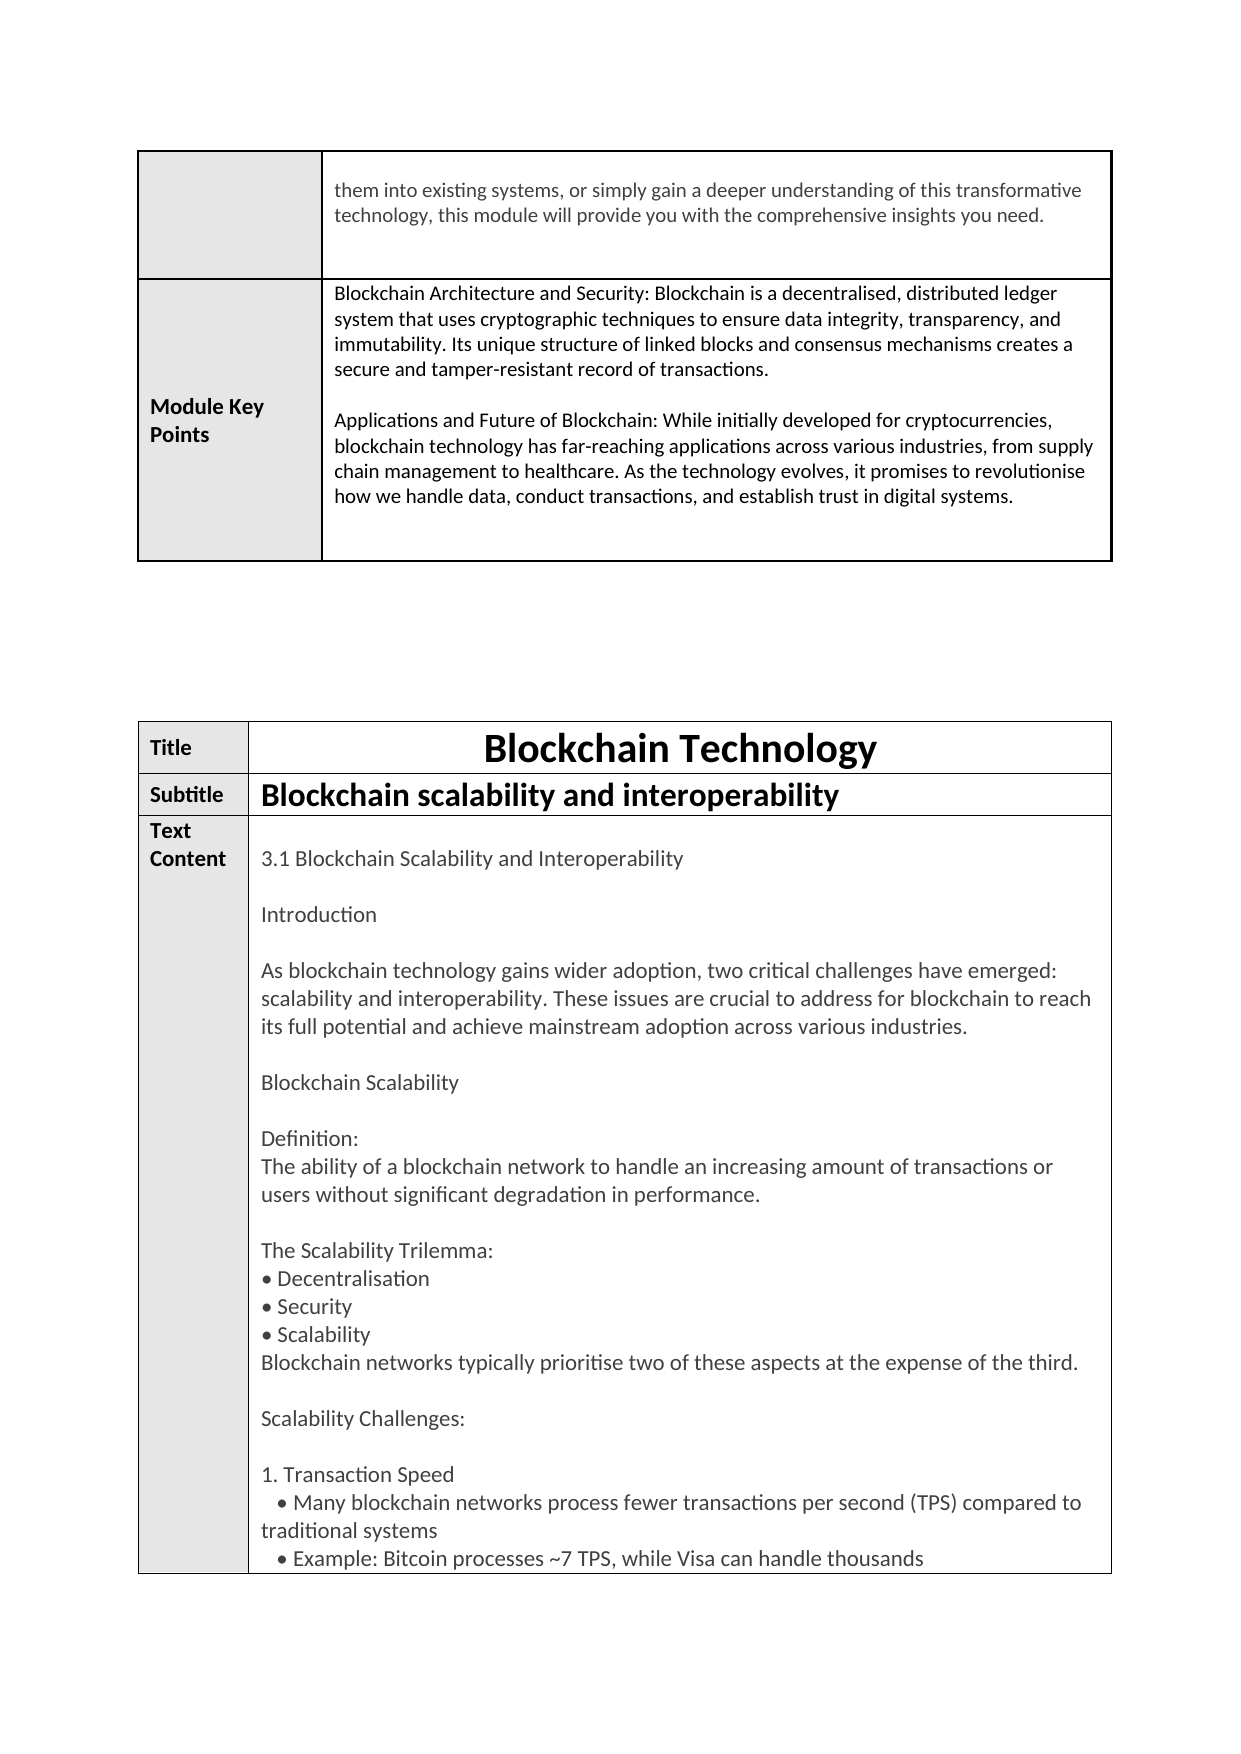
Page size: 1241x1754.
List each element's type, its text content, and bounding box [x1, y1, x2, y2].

table_cell Blockchain Architecture and Security: Blockchain is a decentralised, distributed ledger system that uses cryptographic techniques to ensure data integrity, transparency, and immutability. Its unique structure of linked blocks and consensus mechanisms creates a secure and tamper-resistant record of transactions. Applications and Future of Blockchain: While initially developed for cryptocurrencies, blockchain technology has far-reaching applications across various industries, from supply chain management to healthcare. As the technology evolves, it promises to revolutionise how we handle data, conduct transactions, and establish trust in digital systems. [323, 280, 1110, 560]
table_cell them into existing systems, or simply gain a deeper understanding of this transformative technology, this module will provide you with the comprehensive insights you need. [323, 152, 1110, 278]
table_cell [139, 152, 321, 278]
table_cell Blockchain scalability and interoperability [249, 774, 1111, 815]
table_cell Text Content [139, 816, 248, 1572]
table_header Blockchain Technology [249, 722, 1111, 773]
table_cell Module Key Points [139, 280, 321, 560]
table_cell Subtitle [139, 774, 248, 815]
table_cell 3.1 Blockchain Scalability and Interoperability Introduction As blockchain technology gains wider adoption, two critical challenges have emerged: scalability and interoperability. These issues are crucial to address for blockchain to reach its full potential and achieve mainstream adoption across various industries. Blockchain Scalability Definition: The ability of a blockchain network to handle an increasing amount of transactions or users without significant degradation in performance. The Scalability Trilemma: • Decentralisation • Security • Scalability Blockchain networks typically prioritise two of these aspects at the expense of the third. Scalability Challenges: 1. Transaction Speed • Many blockchain networks process fewer transactions per second (TPS) compared to traditional systems • Example: Bitcoin processes ~7 TPS, while Visa can handle thousands [249, 816, 1111, 1572]
table_header Title [139, 722, 248, 773]
